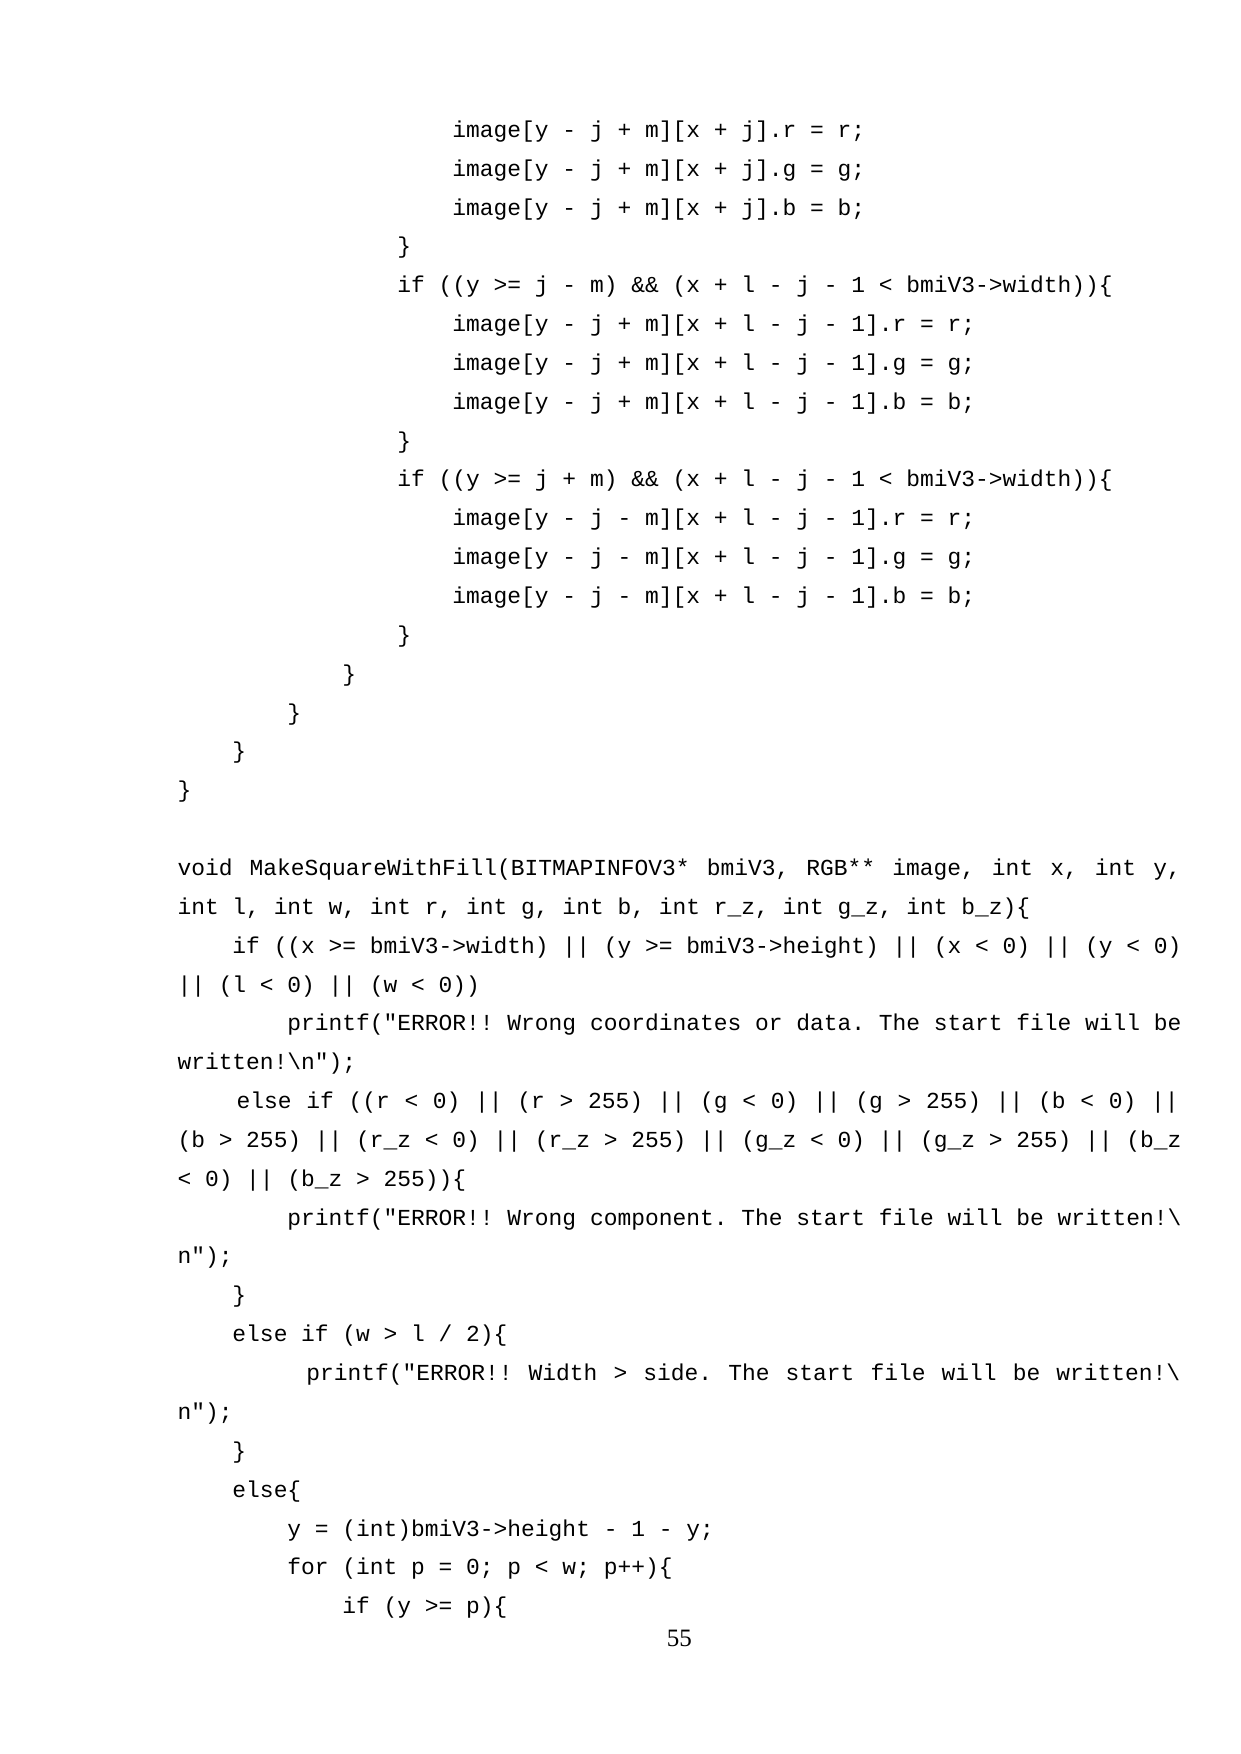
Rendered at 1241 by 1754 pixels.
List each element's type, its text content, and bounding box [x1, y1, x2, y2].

text else if ((r < 0) || (r > 255) || (g < 0) || (g > 255) || (b < 0) || (b > 255) || (r_z < 0) || (r_z > 255) || (g_z < 0) || (g_z > 255) || (b_z < 0) || (b_z > 255)){ [177, 1089, 1181, 1193]
text image[y - j + m][x + j].b = b; [177, 196, 1181, 222]
text } [177, 1284, 1181, 1310]
text else{ [177, 1478, 1181, 1504]
text if ((y >= j - m) && (x + l - j - 1 < bmiV3->width)){ [177, 273, 1181, 299]
text image[y - j + m][x + l - j - 1].g = g; [177, 351, 1181, 377]
text printf("ERROR!! Width > side. The start file will be written!\n"); [177, 1361, 1181, 1426]
text if ((y >= j + m) && (x + l - j - 1 < bmiV3->width)){ [177, 468, 1181, 494]
text } [177, 429, 1181, 455]
text } [177, 740, 1181, 766]
text image[y - j + m][x + l - j - 1].b = b; [177, 390, 1181, 416]
text void MakeSquareWithFill(BITMAPINFOV3* bmiV3, RGB** image, int x, int y, int l, int w, int r, int g, int b, int r_z, int g_z, int b_z){ [177, 856, 1181, 921]
text image[y - j + m][x + j].g = g; [177, 157, 1181, 183]
text image[y - j + m][x + l - j - 1].r = r; [177, 312, 1181, 338]
text } [177, 701, 1181, 727]
text if ((x >= bmiV3->width) || (y >= bmiV3->height) || (x < 0) || (y < 0) || (l < 0) || (w < 0)) [177, 934, 1181, 999]
text } [177, 623, 1181, 649]
text } [177, 779, 1181, 804]
text image[y - j - m][x + l - j - 1].g = g; [177, 546, 1181, 571]
text printf("ERROR!! Wrong component. The start file will be written!\n"); [177, 1206, 1181, 1271]
text image[y - j - m][x + l - j - 1].r = r; [177, 507, 1181, 533]
text } [177, 1439, 1181, 1465]
text y = (int)bmiV3->height - 1 - y; [177, 1517, 1181, 1543]
text image[y - j + m][x + j].r = r; [177, 118, 1181, 144]
text image[y - j - m][x + l - j - 1].b = b; [177, 584, 1181, 610]
text } [177, 662, 1181, 688]
text for (int p = 0; p < w; p++){ [177, 1556, 1181, 1582]
text else if (w > l / 2){ [177, 1323, 1181, 1348]
text printf("ERROR!! Wrong coordinates or data. The start file will be written!\n"); [177, 1012, 1181, 1077]
text } [177, 235, 1181, 261]
text if (y >= p){ [177, 1594, 1181, 1621]
